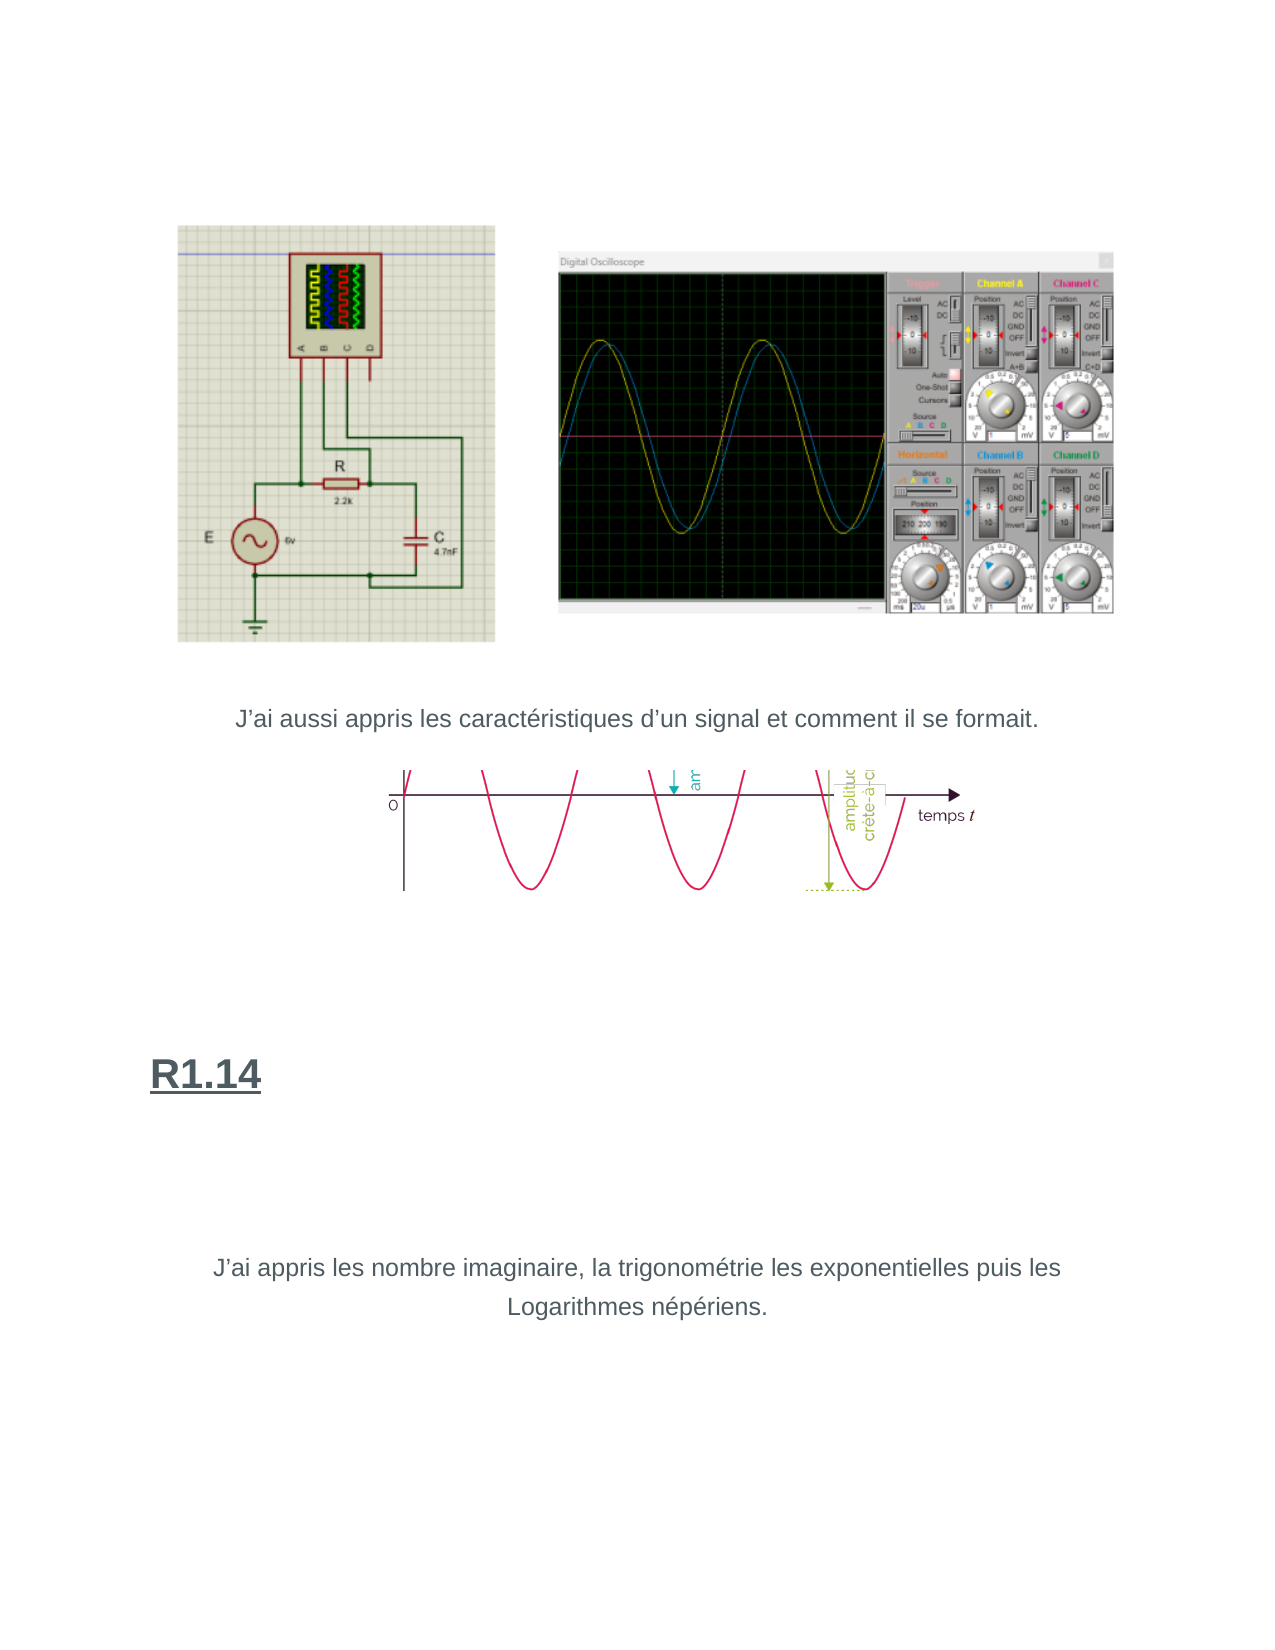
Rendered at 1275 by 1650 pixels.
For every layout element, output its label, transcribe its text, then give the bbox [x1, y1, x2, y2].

text J’ai appris les nombre imaginaire, la trigonométrie les exponentielles puis les [840, 1264, 978, 1279]
text Logarithmes népériens. [150, 1304, 544, 1318]
text Logarithmes népériens. [683, 1304, 1125, 1318]
text J’ai appris les nombre imaginaire, la trigonométrie les exponentielles puis les [289, 1264, 513, 1279]
text J’ai aussi appris les caractéristiques d’un signal et comment il se formait. [723, 716, 1125, 731]
text R1.14 [150, 1070, 1125, 1094]
text Logarithmes népériens. [546, 1304, 681, 1318]
text J’ai aussi appris les caractéristiques d’un signal et comment il se formait. [376, 716, 589, 731]
picture [150, 210, 511, 658]
text J’ai aussi appris les caractéristiques d’un signal et comment il se formait. [591, 716, 722, 731]
picture [293, 770, 982, 905]
text J’ai appris les nombre imaginaire, la trigonométrie les exponentielles puis les [515, 1264, 649, 1279]
text J’ai aussi appris les caractéristiques d’un signal et comment il se formait. [150, 716, 360, 731]
picture [517, 244, 1125, 625]
text J’ai appris les nombre imaginaire, la trigonométrie les exponentielles puis les [980, 1264, 1125, 1279]
text J’ai appris les nombre imaginaire, la trigonométrie les exponentielles puis les [651, 1264, 838, 1279]
text J’ai appris les nombre imaginaire, la trigonométrie les exponentielles puis les [150, 1264, 273, 1279]
